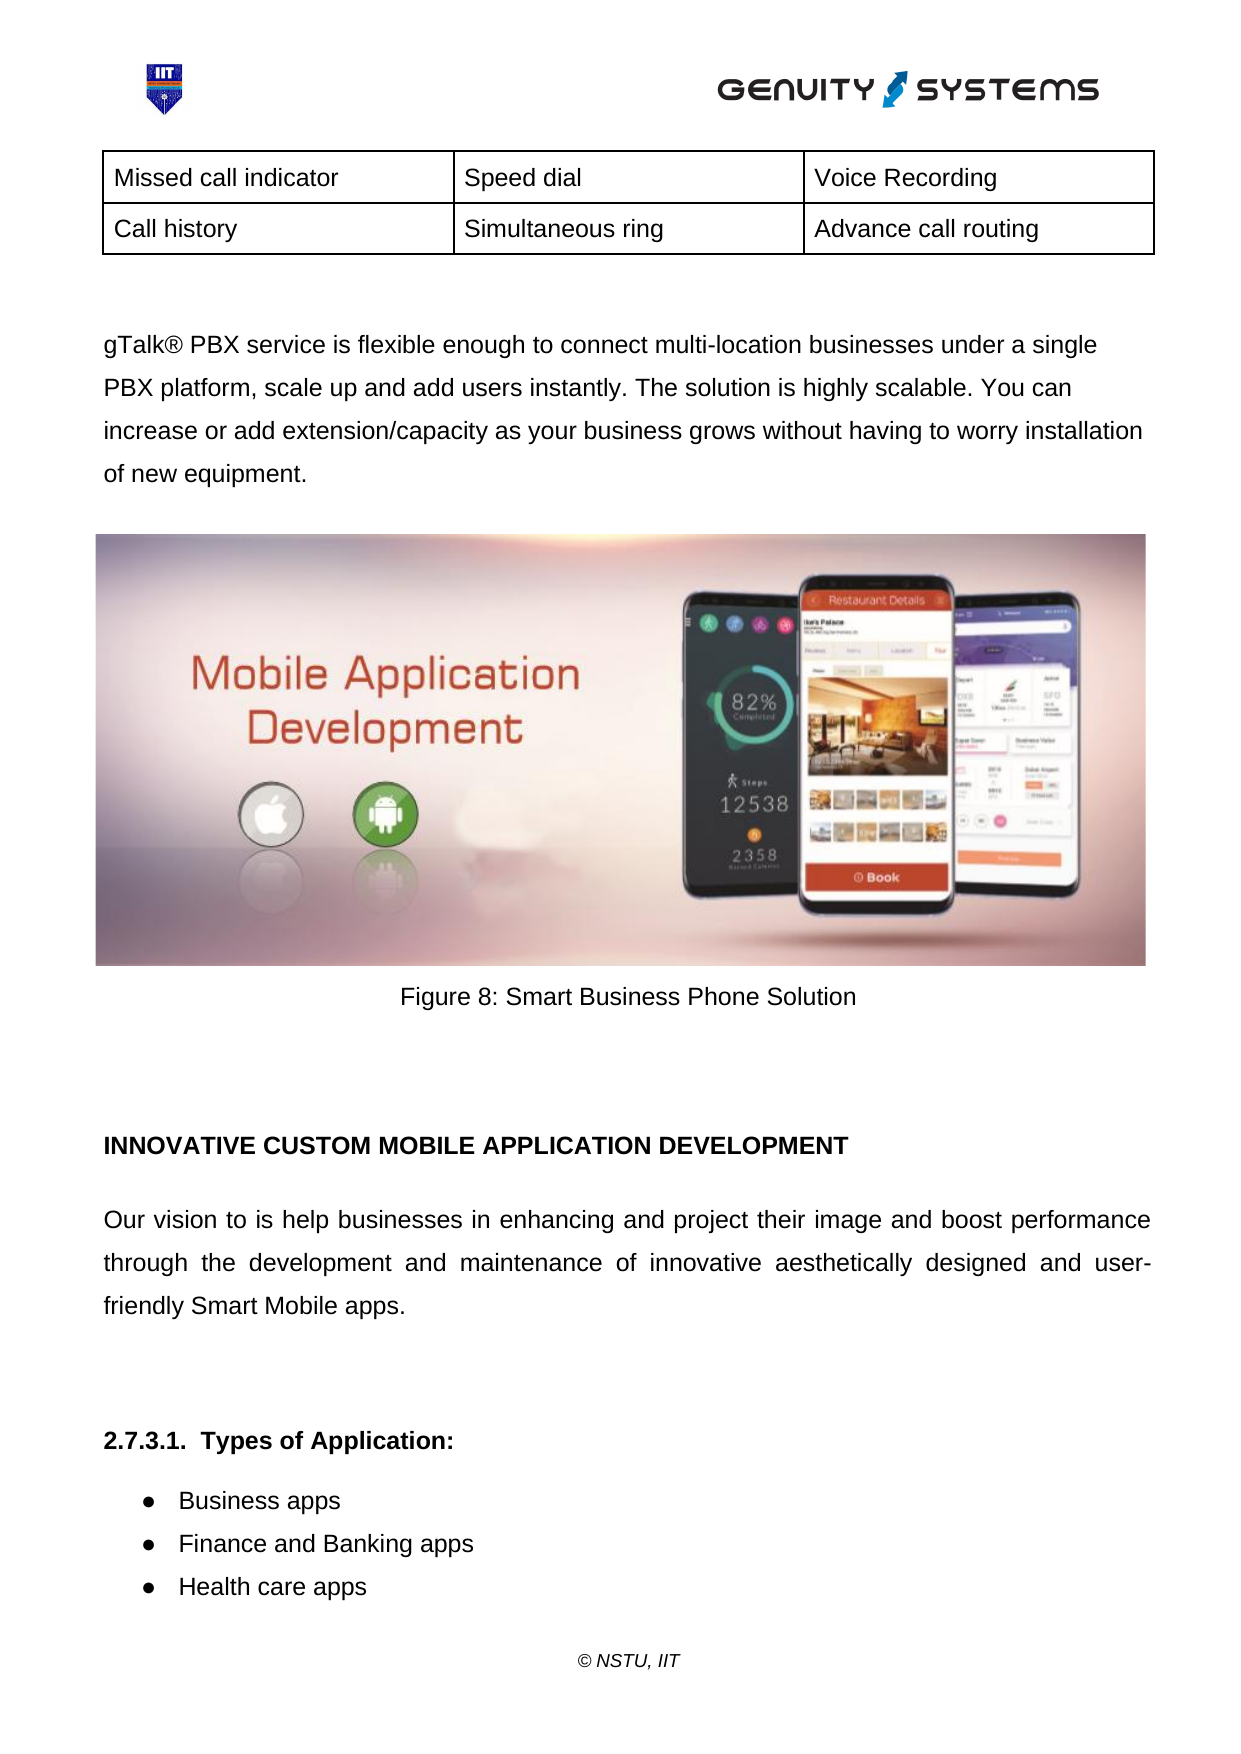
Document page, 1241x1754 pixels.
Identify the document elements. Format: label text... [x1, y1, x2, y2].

table_cell Voice Recording [805, 152, 1153, 202]
picture [137, 62, 192, 117]
text gTalk® PBX service is flexible enough to connect multi-location businesses under a single PBX platform, scale up and add users instantly. The solution is highly scalable. You can increase or add extension/capacity as your business grows without having to worry installation of new equipment. [103, 330, 1153, 488]
text Figure 8: Smart Business Phone Solution [103, 982, 1153, 1011]
table_cell Speed dial [455, 152, 803, 202]
text INNOVATIVE CUSTOM MOBILE APPLICATION DEVELOPMENT [103, 1131, 1153, 1159]
table_cell Missed call indicator [104, 152, 453, 202]
text Our vision to is help businesses in enhancing and project their image and boost performance through the development and maintenance of innovative aesthetically designed and user-friendly Smart Mobile apps. [103, 1205, 1153, 1320]
list Finance and Banking apps [141, 1529, 1153, 1557]
list Health care apps [141, 1572, 1153, 1601]
list Business apps [141, 1486, 1153, 1514]
table_cell Simultaneous ring [455, 204, 803, 253]
subtitle 2.7.3.1. Types of Application: [103, 1426, 1153, 1454]
table_cell Call history [104, 204, 453, 253]
picture [714, 70, 1101, 108]
picture [95, 534, 1146, 966]
table_cell Advance call routing [805, 204, 1153, 253]
